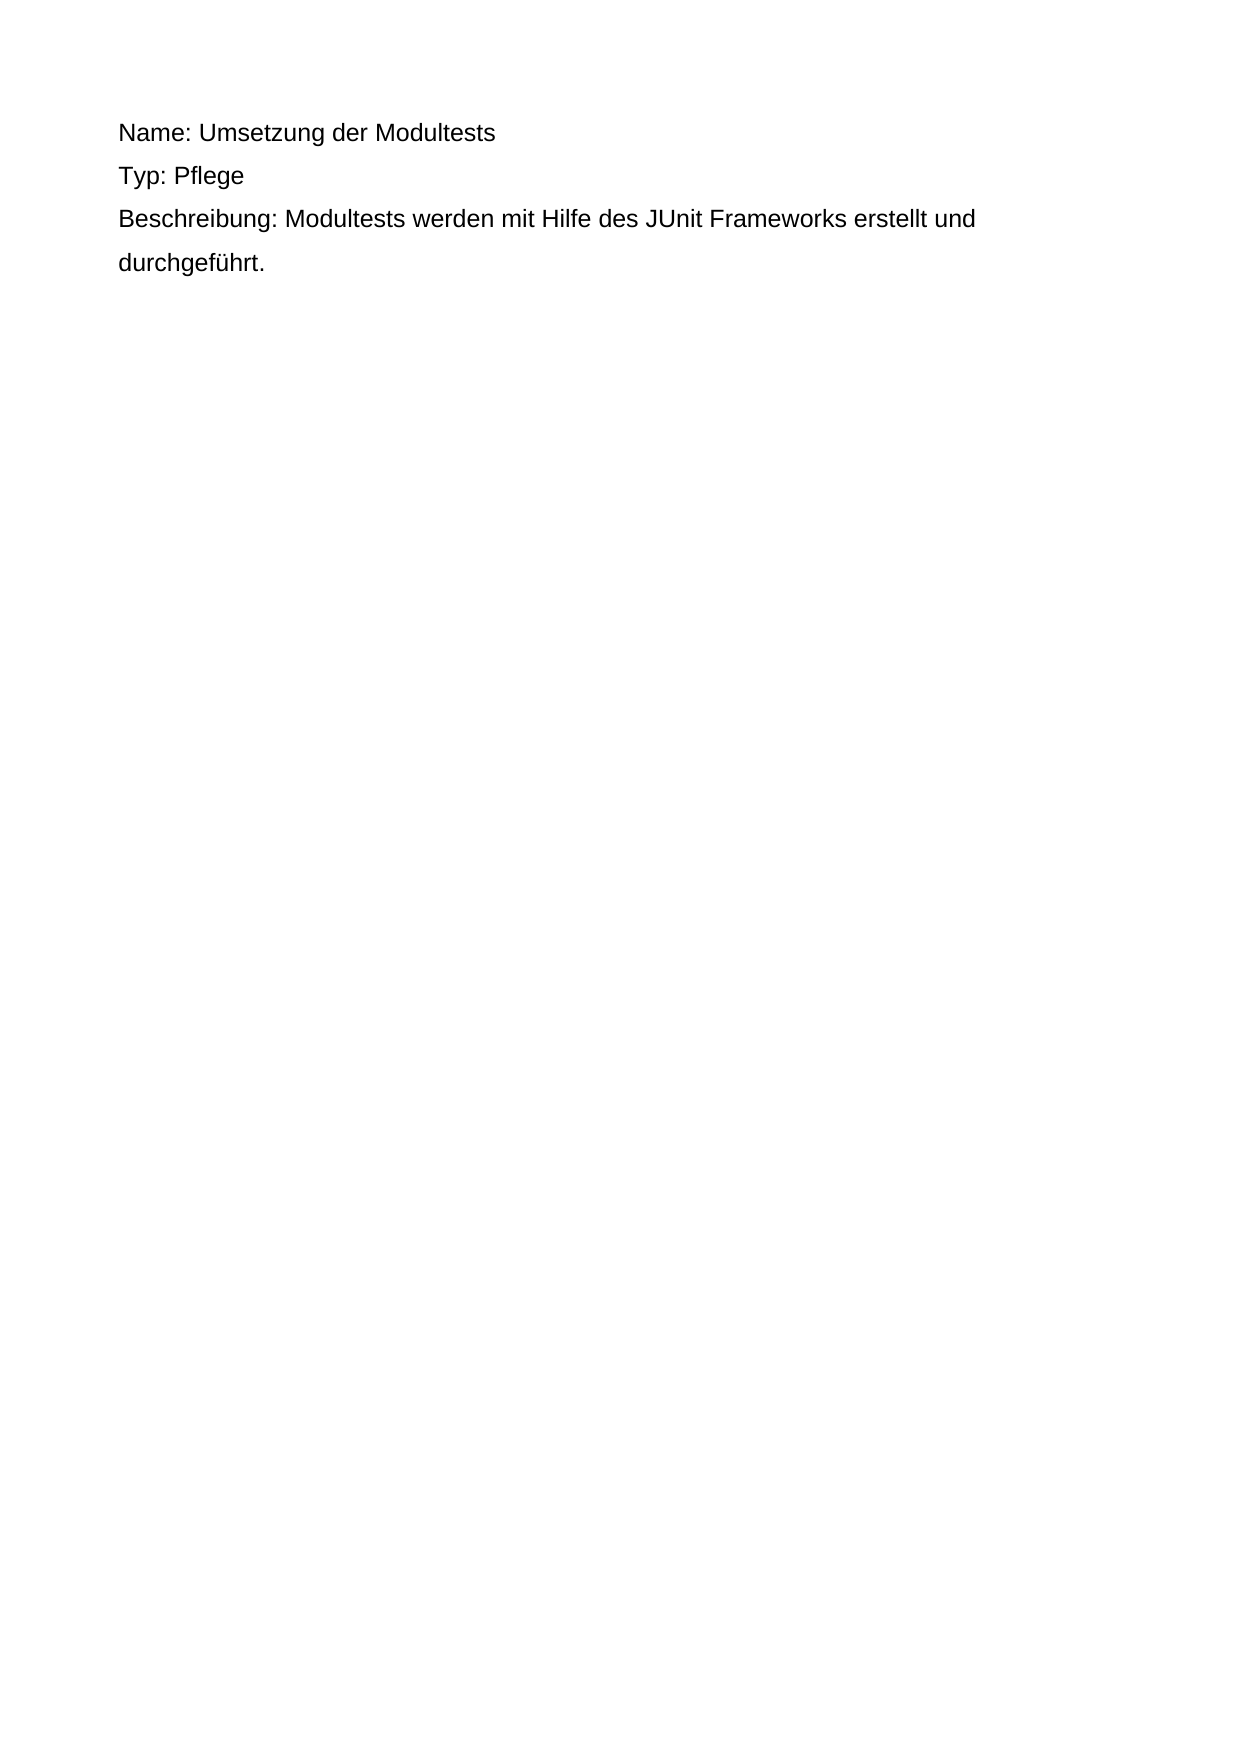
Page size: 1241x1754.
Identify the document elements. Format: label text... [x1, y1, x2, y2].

text Beschreibung: Modultests werden mit Hilfe des JUnit Frameworks erstellt und durchgeführt. [118, 204, 1122, 276]
text Name: Umsetzung der Modultests Typ: Pflege [118, 118, 1122, 190]
